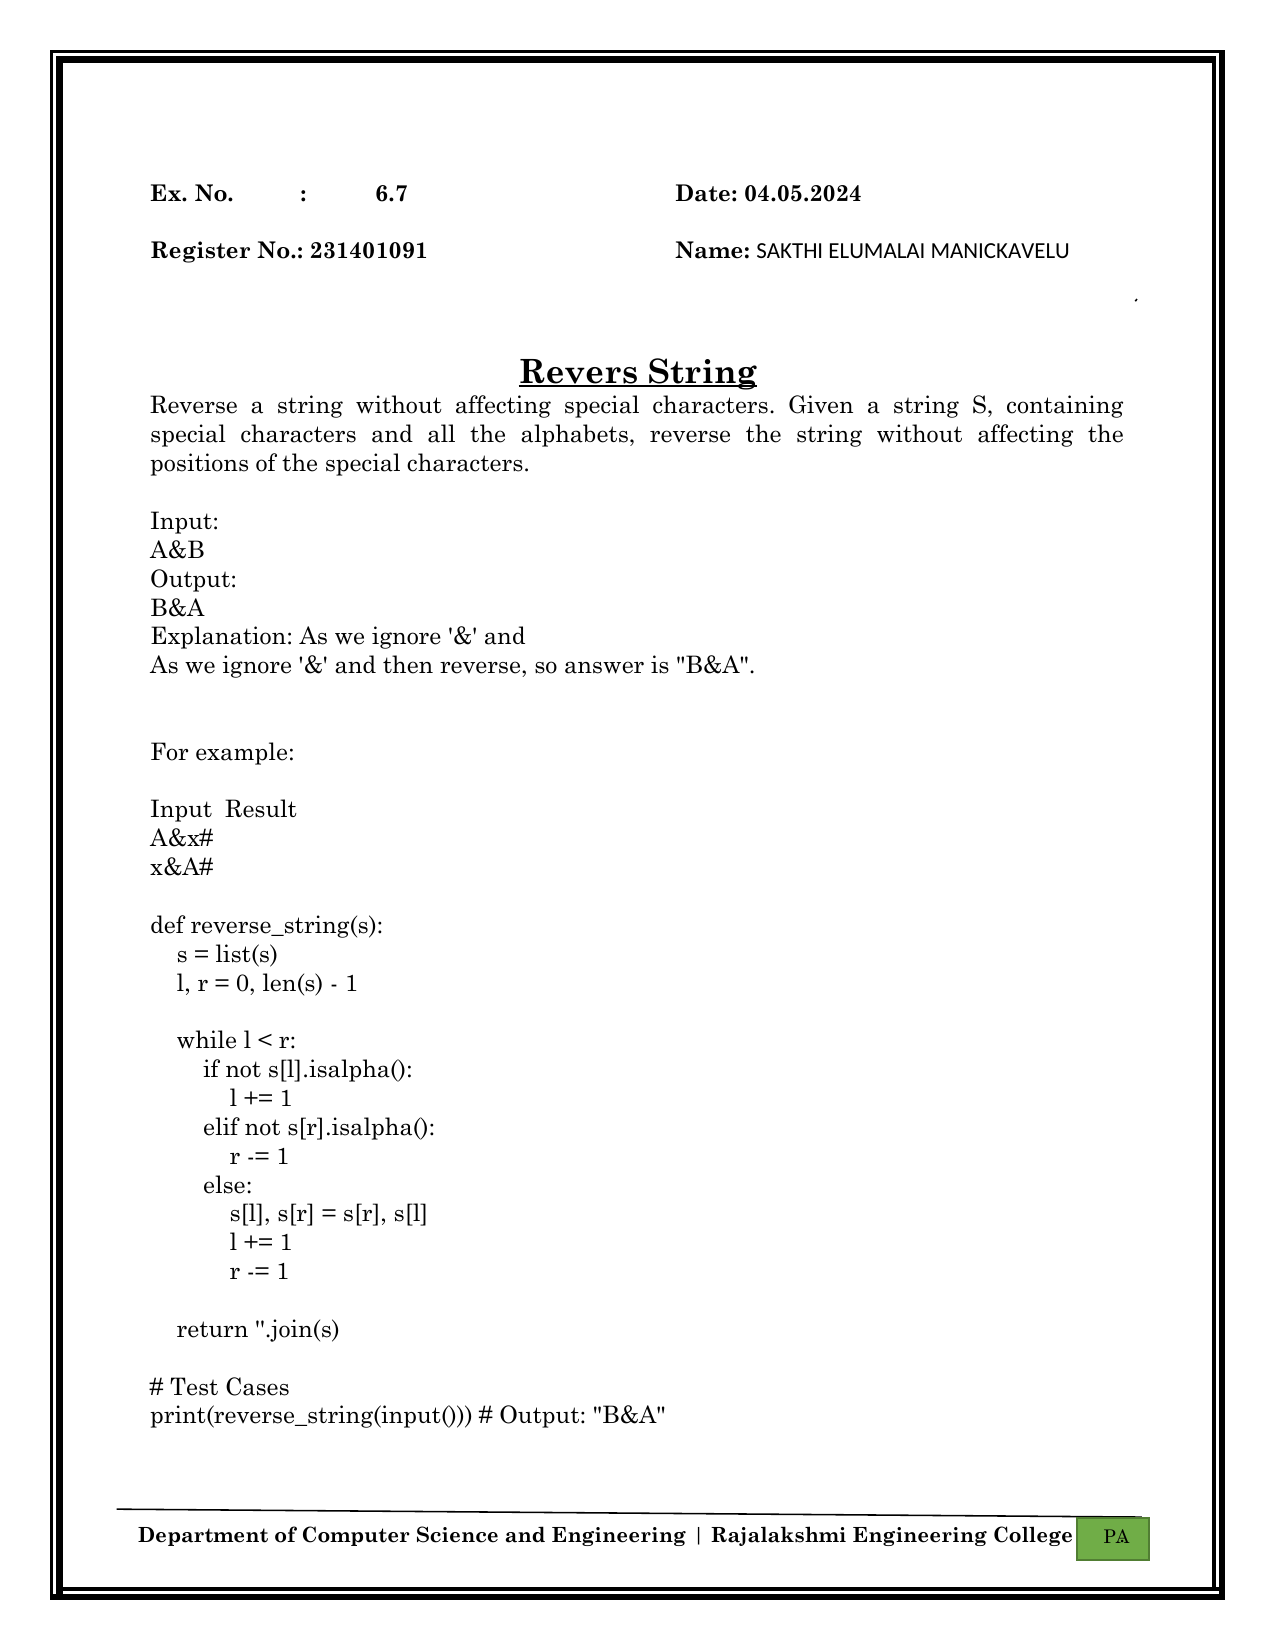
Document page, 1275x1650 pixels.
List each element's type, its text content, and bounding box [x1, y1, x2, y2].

text B&A [150, 592, 1125, 621]
text A&x# [150, 823, 1125, 852]
text else: [150, 1169, 1125, 1198]
text r -= 1 [150, 1256, 1125, 1285]
text s = list(s) [150, 938, 1125, 967]
text elif not s[r].isalpha(): [150, 1112, 1125, 1141]
text r -= 1 [150, 1141, 1125, 1169]
text Ex. No. : 6.7 Date: 04.05.2024 [150, 179, 1125, 207]
text l += 1 [150, 1083, 1125, 1112]
text x&A# [150, 852, 1125, 881]
text Register No.: 231401091 Name: SAKTHI ELUMALAI MANICKAVELU [150, 236, 1125, 264]
text if not s[l].isalpha(): [150, 1054, 1125, 1083]
text For example: [150, 737, 1125, 765]
text print(reverse_string(input())) # Output: "B&A" [150, 1400, 1125, 1429]
text Explanation: As we ignore '&' and [150, 621, 1125, 650]
text l, r = 0, len(s) - 1 [150, 967, 1125, 996]
text Output: [150, 563, 1125, 592]
text Reverse a string without affecting special characters. Given a string S, containing special characters and all the alphabets, reverse the string without affecting the positions of the special characters. [150, 390, 1125, 477]
text Input Result [150, 794, 1125, 823]
text Input: [150, 506, 1125, 534]
text def reverse_string(s): [150, 910, 1125, 938]
text while l < r: [150, 1025, 1125, 1054]
text Revers String [150, 350, 1125, 390]
text l += 1 [150, 1227, 1125, 1256]
text # Test Cases [150, 1371, 1125, 1400]
text A&B [150, 534, 1125, 563]
text s[l], s[r] = s[r], s[l] [150, 1198, 1125, 1227]
text return ''.join(s) [150, 1314, 1125, 1342]
text As we ignore '&' and then reverse, so answer is "B&A". [150, 650, 1125, 679]
